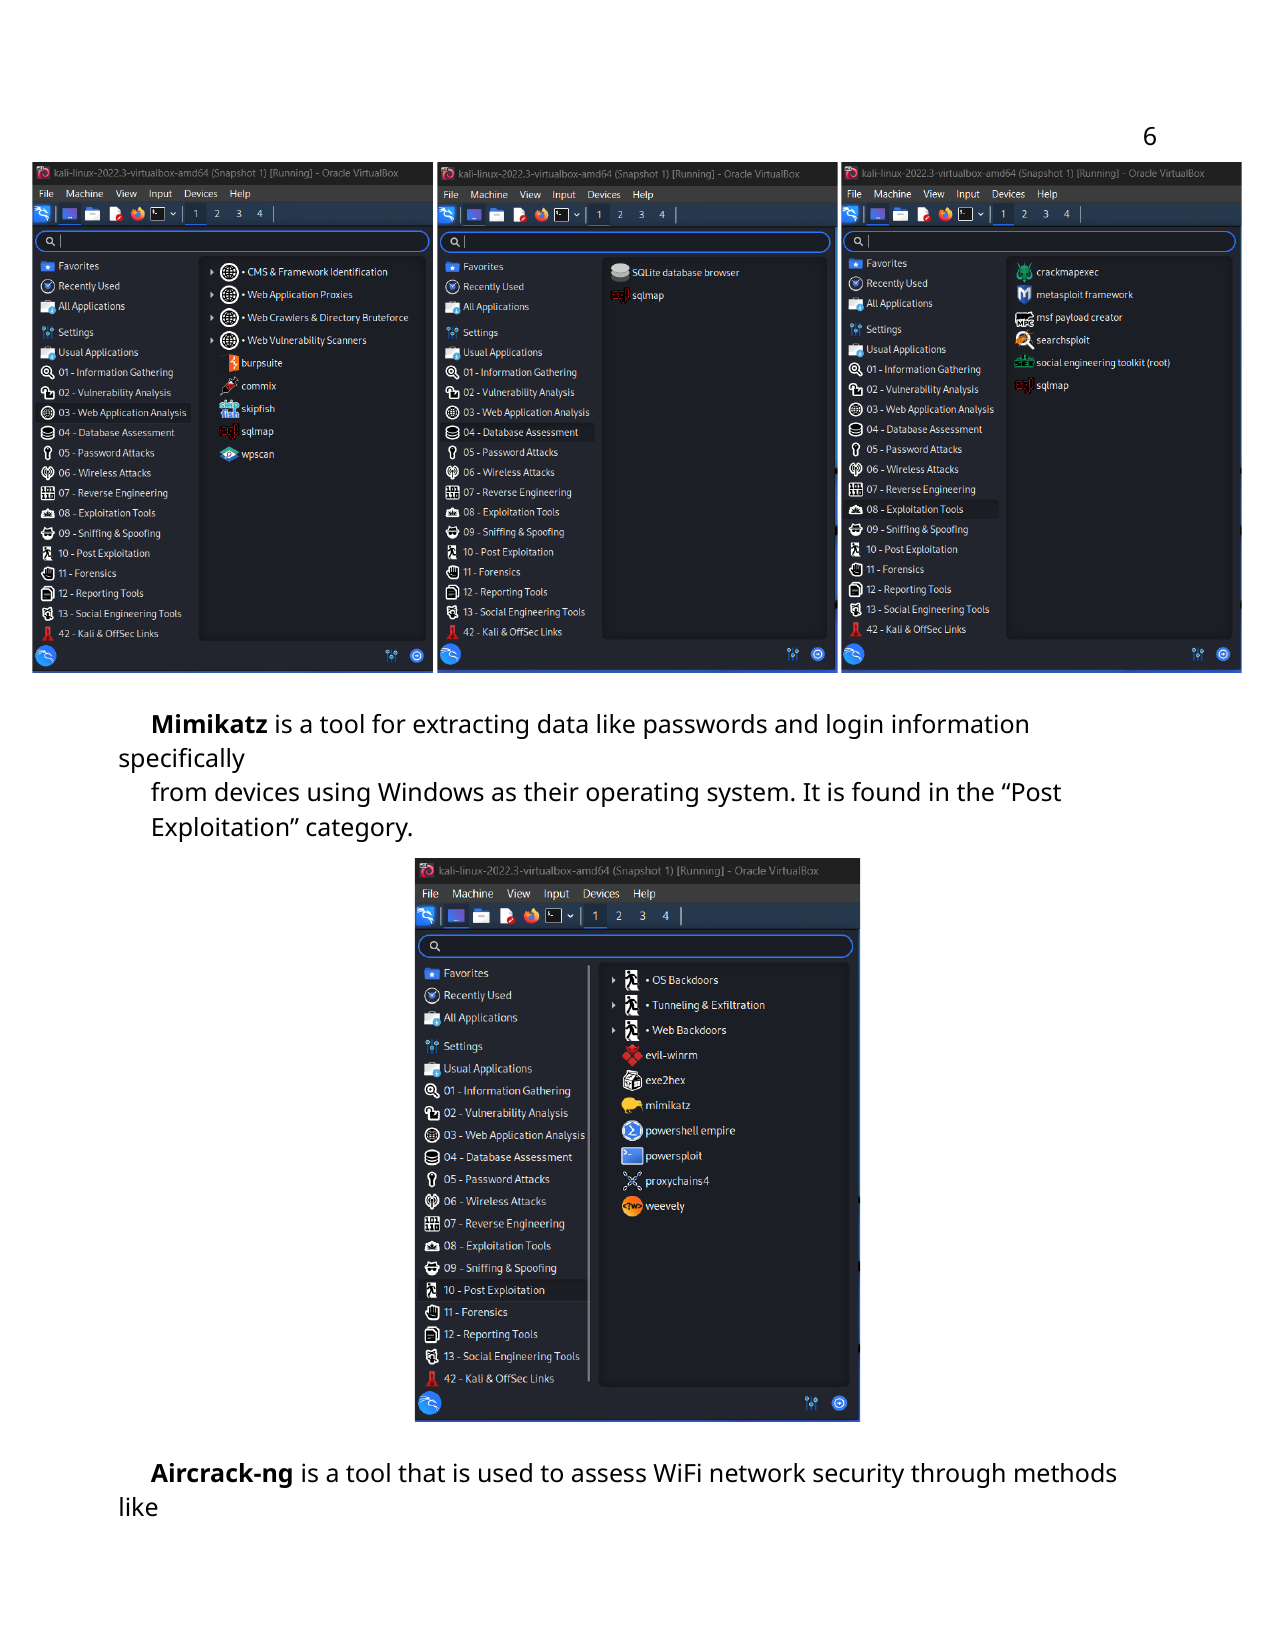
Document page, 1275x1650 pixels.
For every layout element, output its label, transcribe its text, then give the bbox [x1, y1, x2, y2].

text Exploitation” category. [118, 809, 1157, 843]
picture [841, 162, 1242, 673]
text Aircrack-ng is a tool that is used to assess WiFi network security through methods like [118, 1455, 1157, 1523]
picture [414, 858, 861, 1422]
picture [437, 162, 838, 673]
text Mimikatz is a tool for extracting data like passwords and login information specifically [118, 707, 1157, 775]
text from devices using Windows as their operating system. It is found in the “Post [118, 775, 1157, 809]
picture [32, 162, 433, 673]
